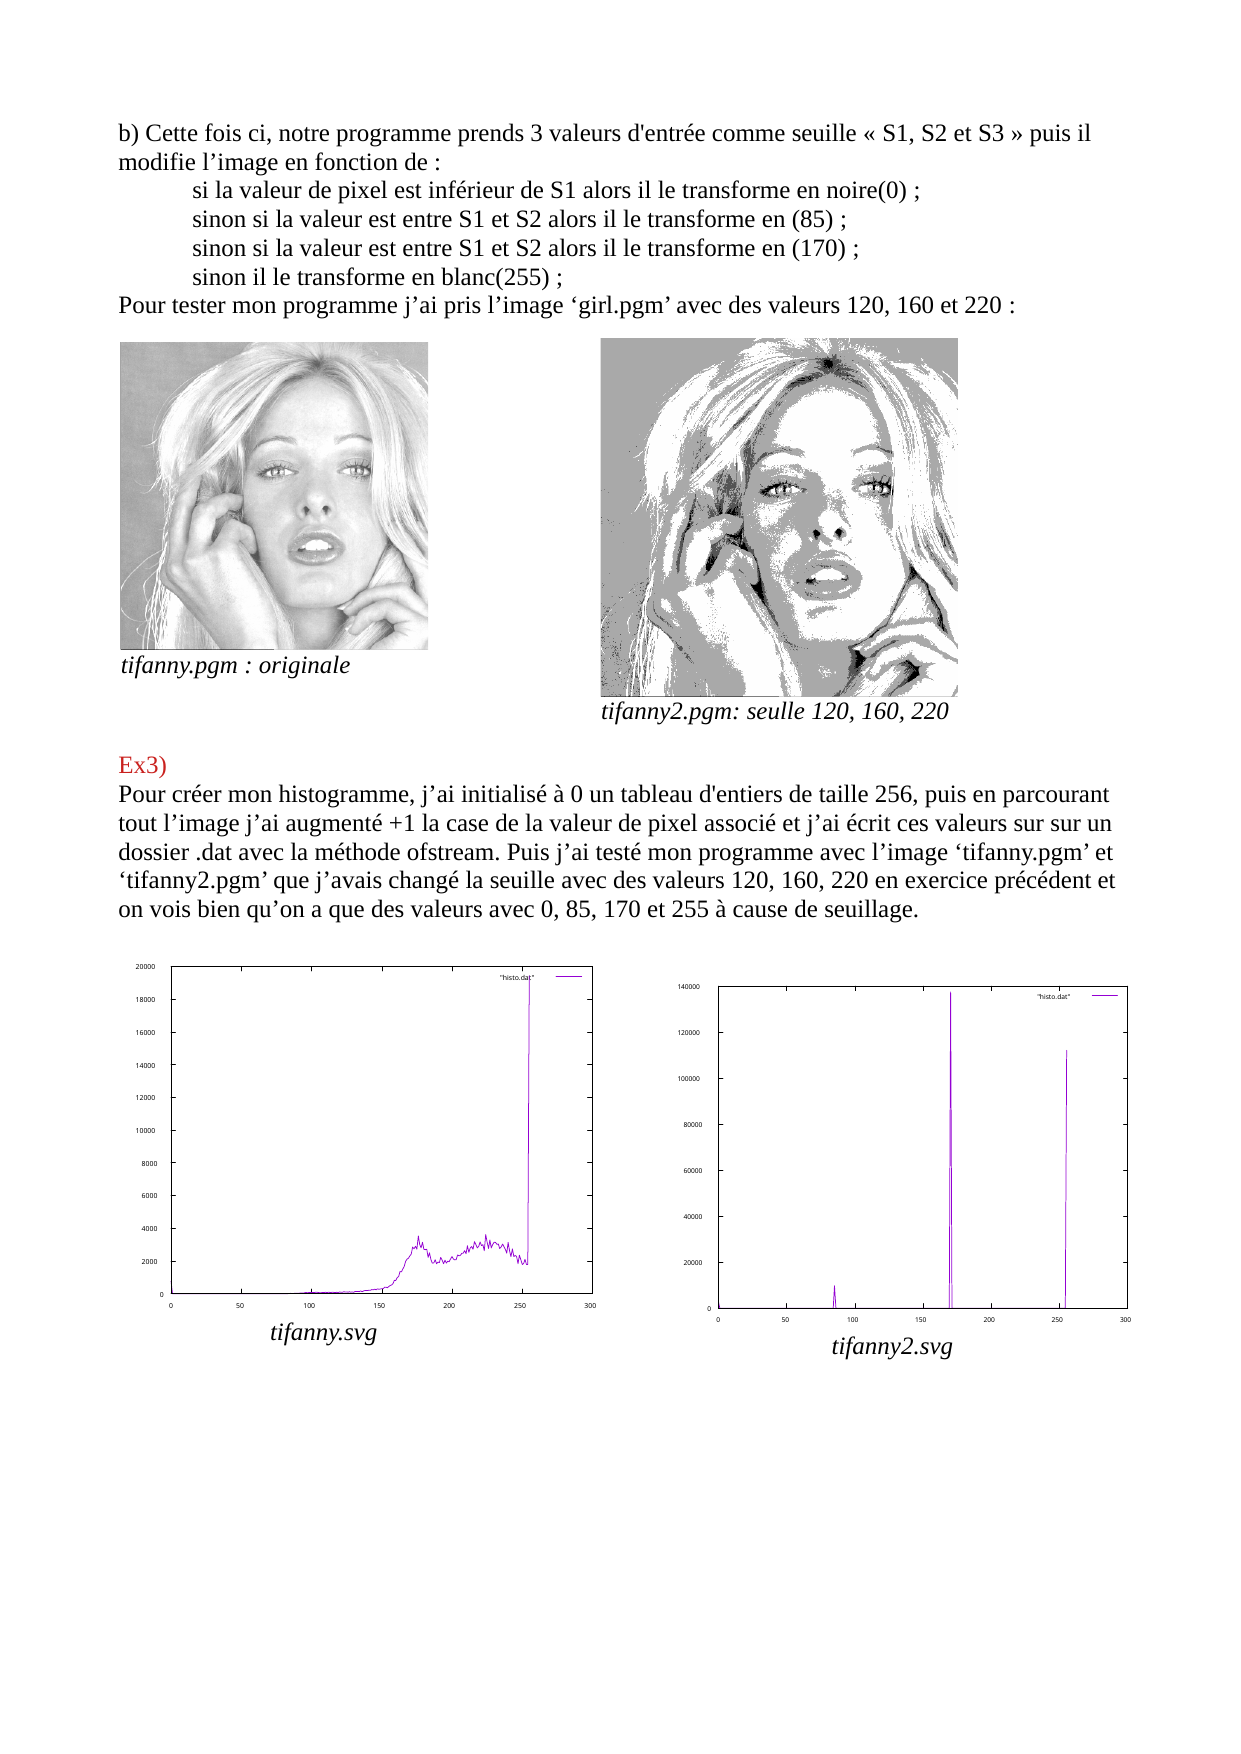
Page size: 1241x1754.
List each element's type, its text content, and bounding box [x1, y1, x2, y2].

text tifanny.svg [126, 954, 609, 1346]
text Pour tester mon programme j’ai pris l’image ‘girl.pgm’ avec des valeurs 120, 160 et 220 : [118, 291, 1122, 319]
text tifanny2.pgm: seulle 120, 160, 220 [601, 697, 958, 725]
text sinon si la valeur est entre S1 et S2 alors il le transforme en (85) ; [118, 204, 1122, 233]
picture [120, 342, 429, 650]
text b) Cette fois ci, notre programme prends 3 valeurs d'entrée comme seuille « S1, S2 et S3 » puis il modifie l’image en fonction de : [118, 118, 1122, 176]
text tifanny.pgm : originale [121, 650, 428, 679]
text si la valeur de pixel est inférieur de S1 alors il le transforme en noire(0) ; [118, 176, 1122, 204]
text tifanny2.svg [669, 974, 1144, 1360]
text sinon il le transforme en blanc(255) ; [118, 262, 1122, 291]
text Ex3) [118, 751, 1122, 779]
text sinon si la valeur est entre S1 et S2 alors il le transforme en (170) ; [118, 233, 1122, 262]
text Pour créer mon histogramme, j’ai initialisé à 0 un tableau d'entiers de taille 256, puis en parcourant tout l’image j’ai augmenté +1 la case de la valeur de pixel associé et j’ai écrit ces valeurs sur sur un dossier .dat avec la méthode ofstream. Puis j’ai testé mon programme avec l’image ‘tifanny.pgm’ et ‘tifanny2.pgm’ que j’avais changé la seuille avec des valeurs 120, 160, 220 en exercice précédent et on vois bien qu’on a que des valeurs avec 0, 85, 170 et 255 à cause de seuillage. [118, 779, 1122, 923]
picture [600, 338, 958, 697]
